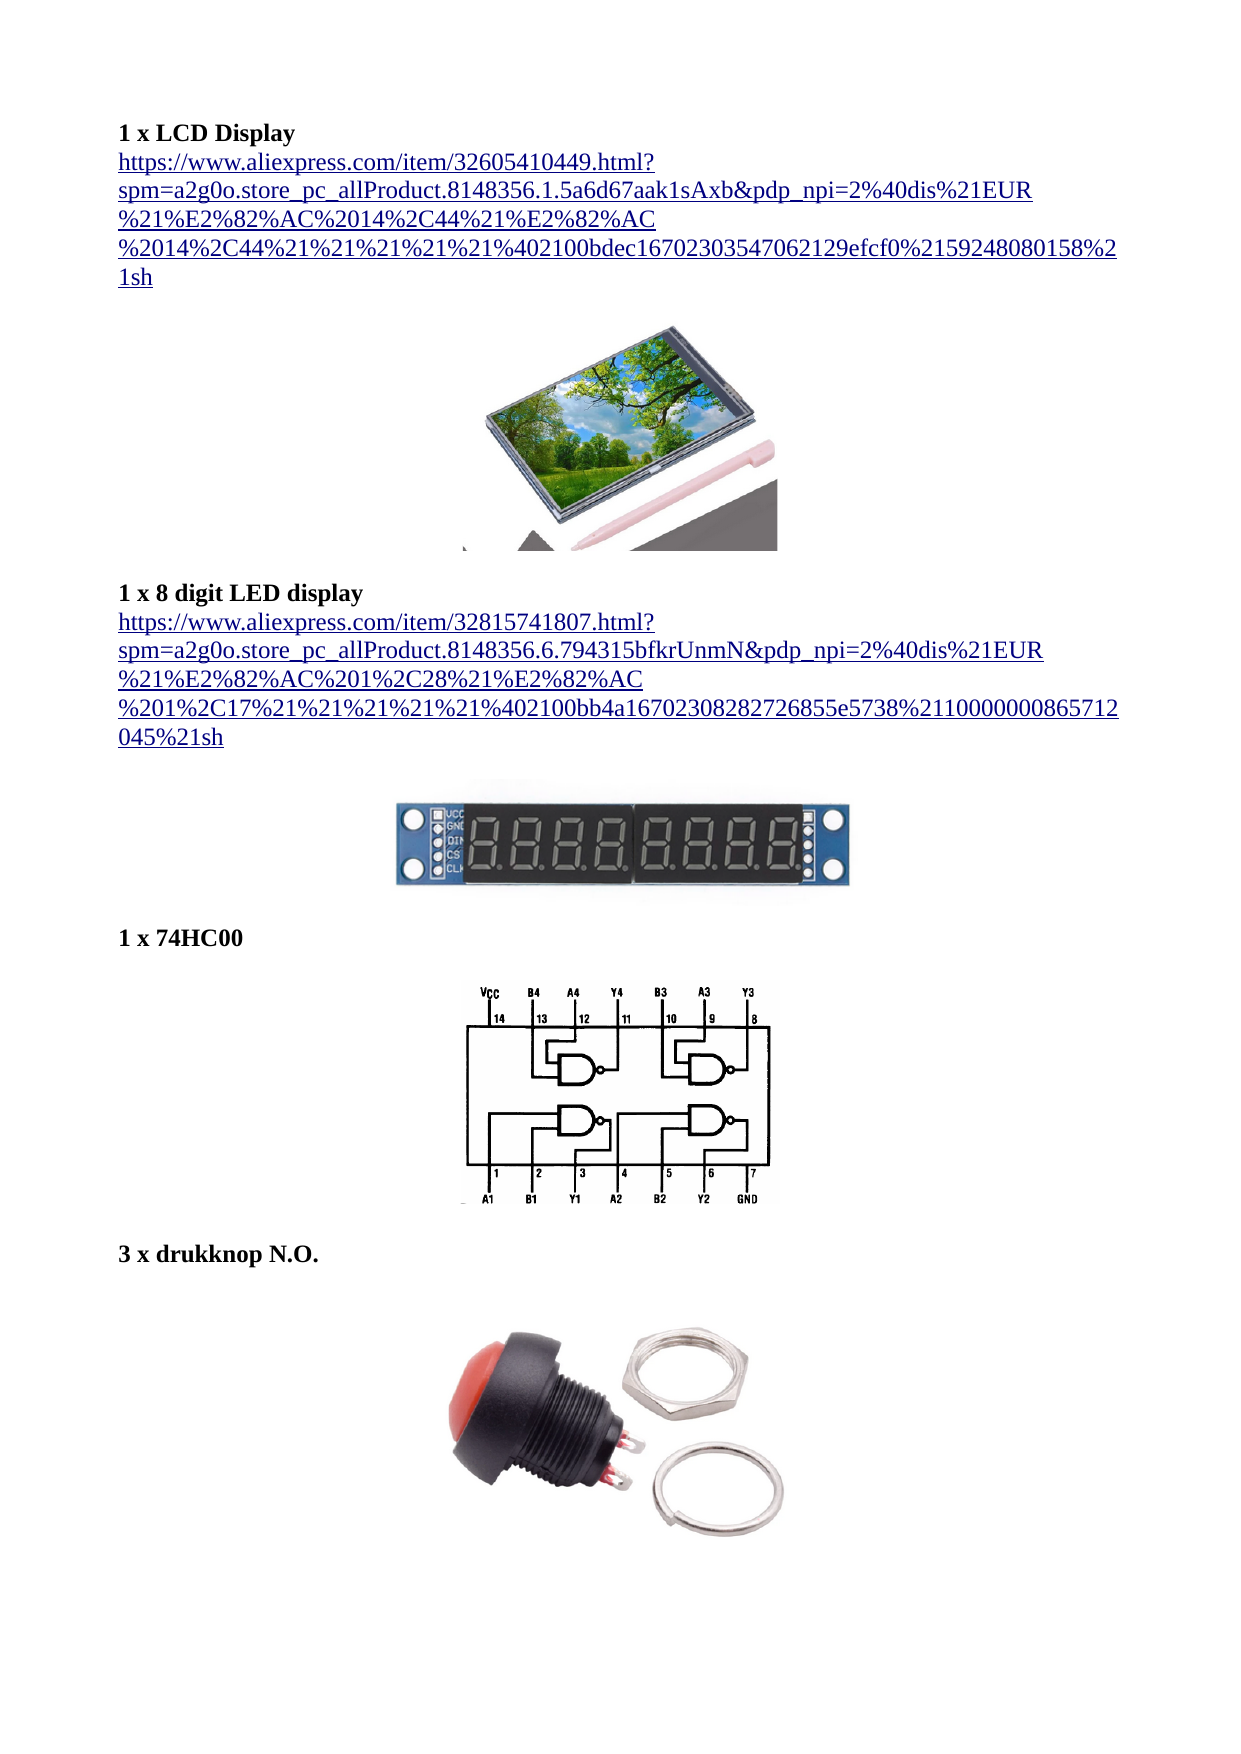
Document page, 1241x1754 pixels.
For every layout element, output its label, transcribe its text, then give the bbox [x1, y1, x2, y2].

picture [462, 319, 778, 551]
text 3 x drukknop N.O. [118, 1239, 1122, 1268]
text https://www.aliexpress.com/item/32815741807.html?spm=a2g0o.store_pc_allProduct.8148356.6.794315bfkrUnmN&pdp_npi=2%40dis%21EUR%21%E2%82%AC%201%2C28%21%E2%82%AC%201%2C17%21%21%21%21%21%402100bb4a16702308282726855e5738%2110000000865712045%21sh [118, 607, 1122, 751]
picture [460, 980, 780, 1204]
picture [368, 779, 872, 906]
text https://www.aliexpress.com/item/32605410449.html?spm=a2g0o.store_pc_allProduct.8148356.1.5a6d67aak1sAxb&pdp_npi=2%40dis%21EUR%21%E2%82%AC%2014%2C44%21%E2%82%AC%2014%2C44%21%21%21%21%21%402100bdec16702303547062129efcf0%2159248080158%21sh [118, 147, 1122, 291]
picture [445, 1296, 796, 1554]
text 1 x 74HC00 [118, 923, 1122, 952]
text 1 x 8 digit LED display [118, 578, 1122, 607]
text 1 x LCD Display [118, 118, 1122, 147]
